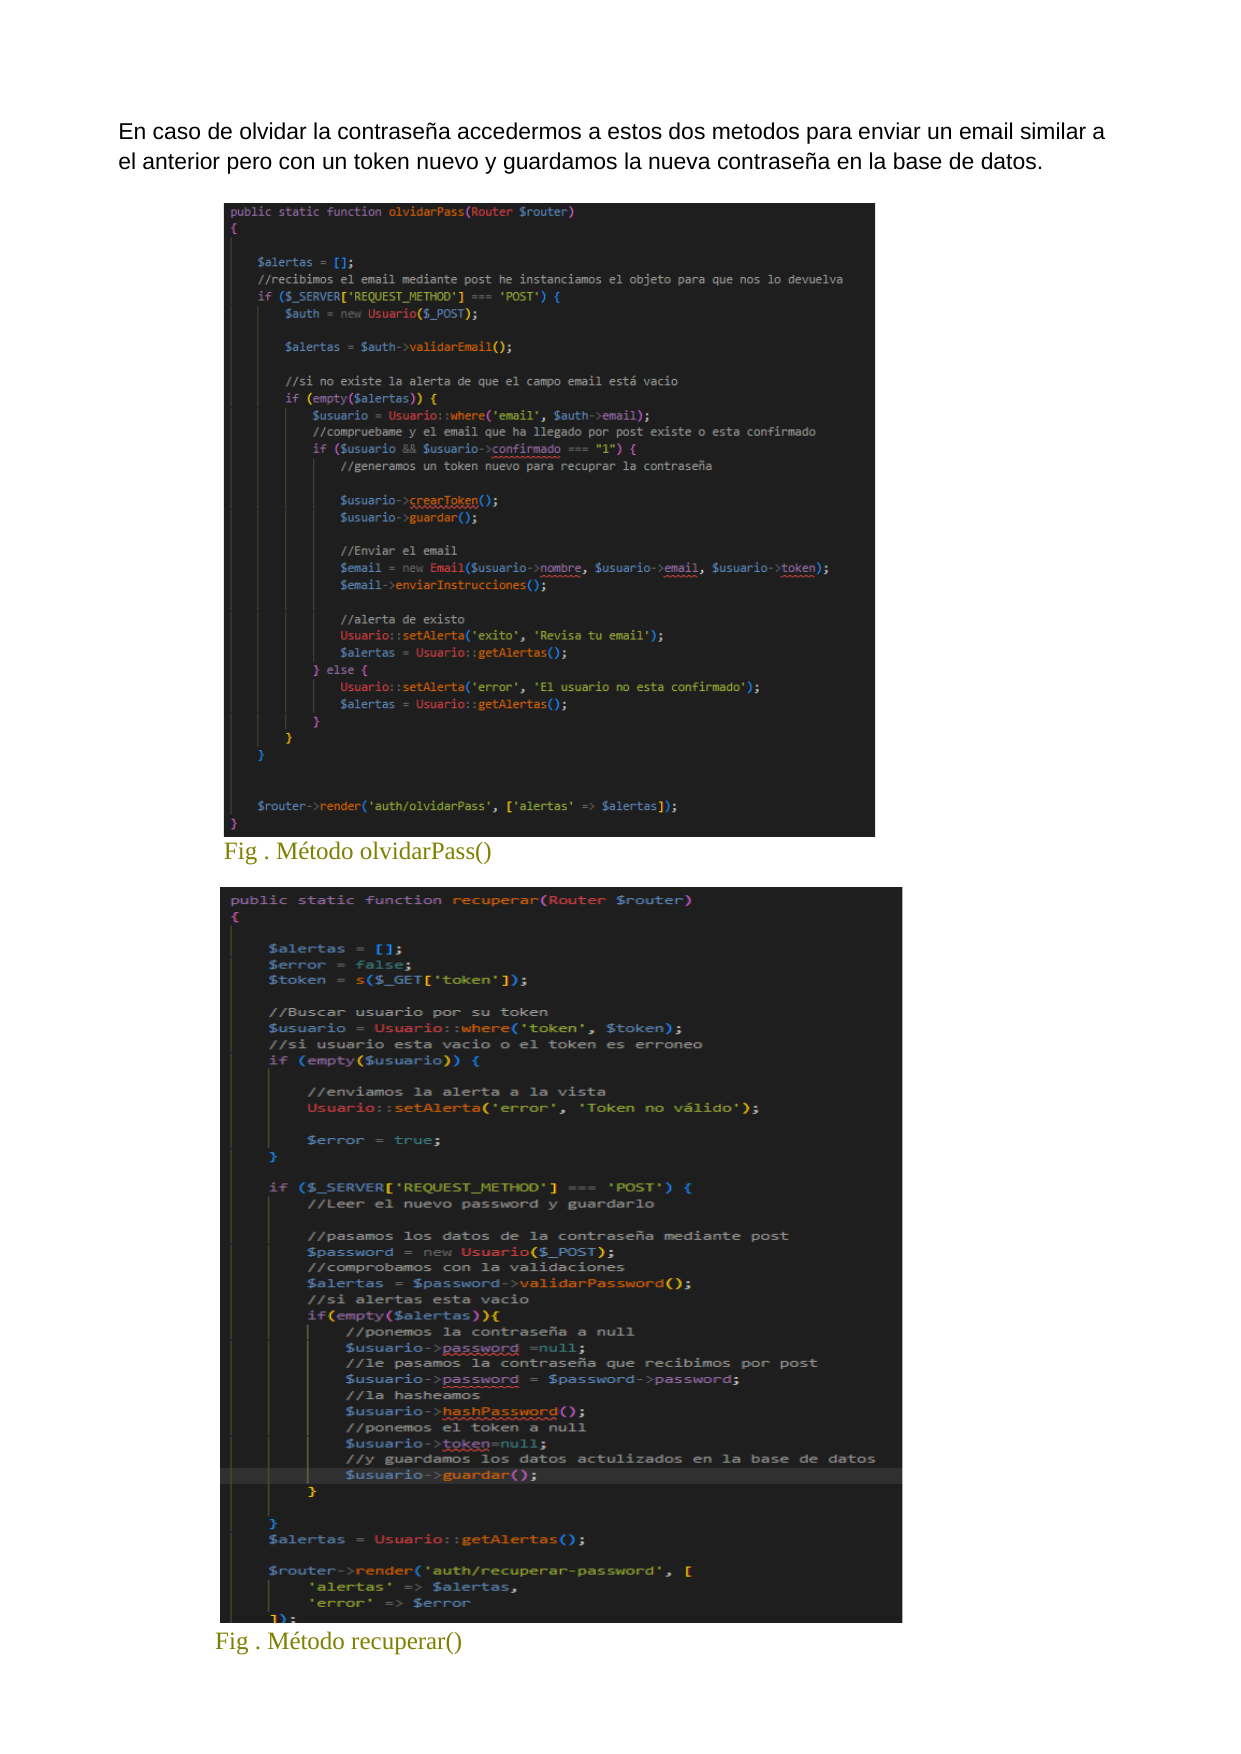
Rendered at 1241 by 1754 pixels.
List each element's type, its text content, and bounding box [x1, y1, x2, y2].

text En caso de olvidar la contraseña accedermos a estos dos metodos para enviar un email similar a el anterior pero con un token nuevo y guardamos la nueva contraseña en la base de datos. [118, 118, 1122, 175]
picture [220, 887, 903, 1623]
picture [223, 203, 876, 837]
